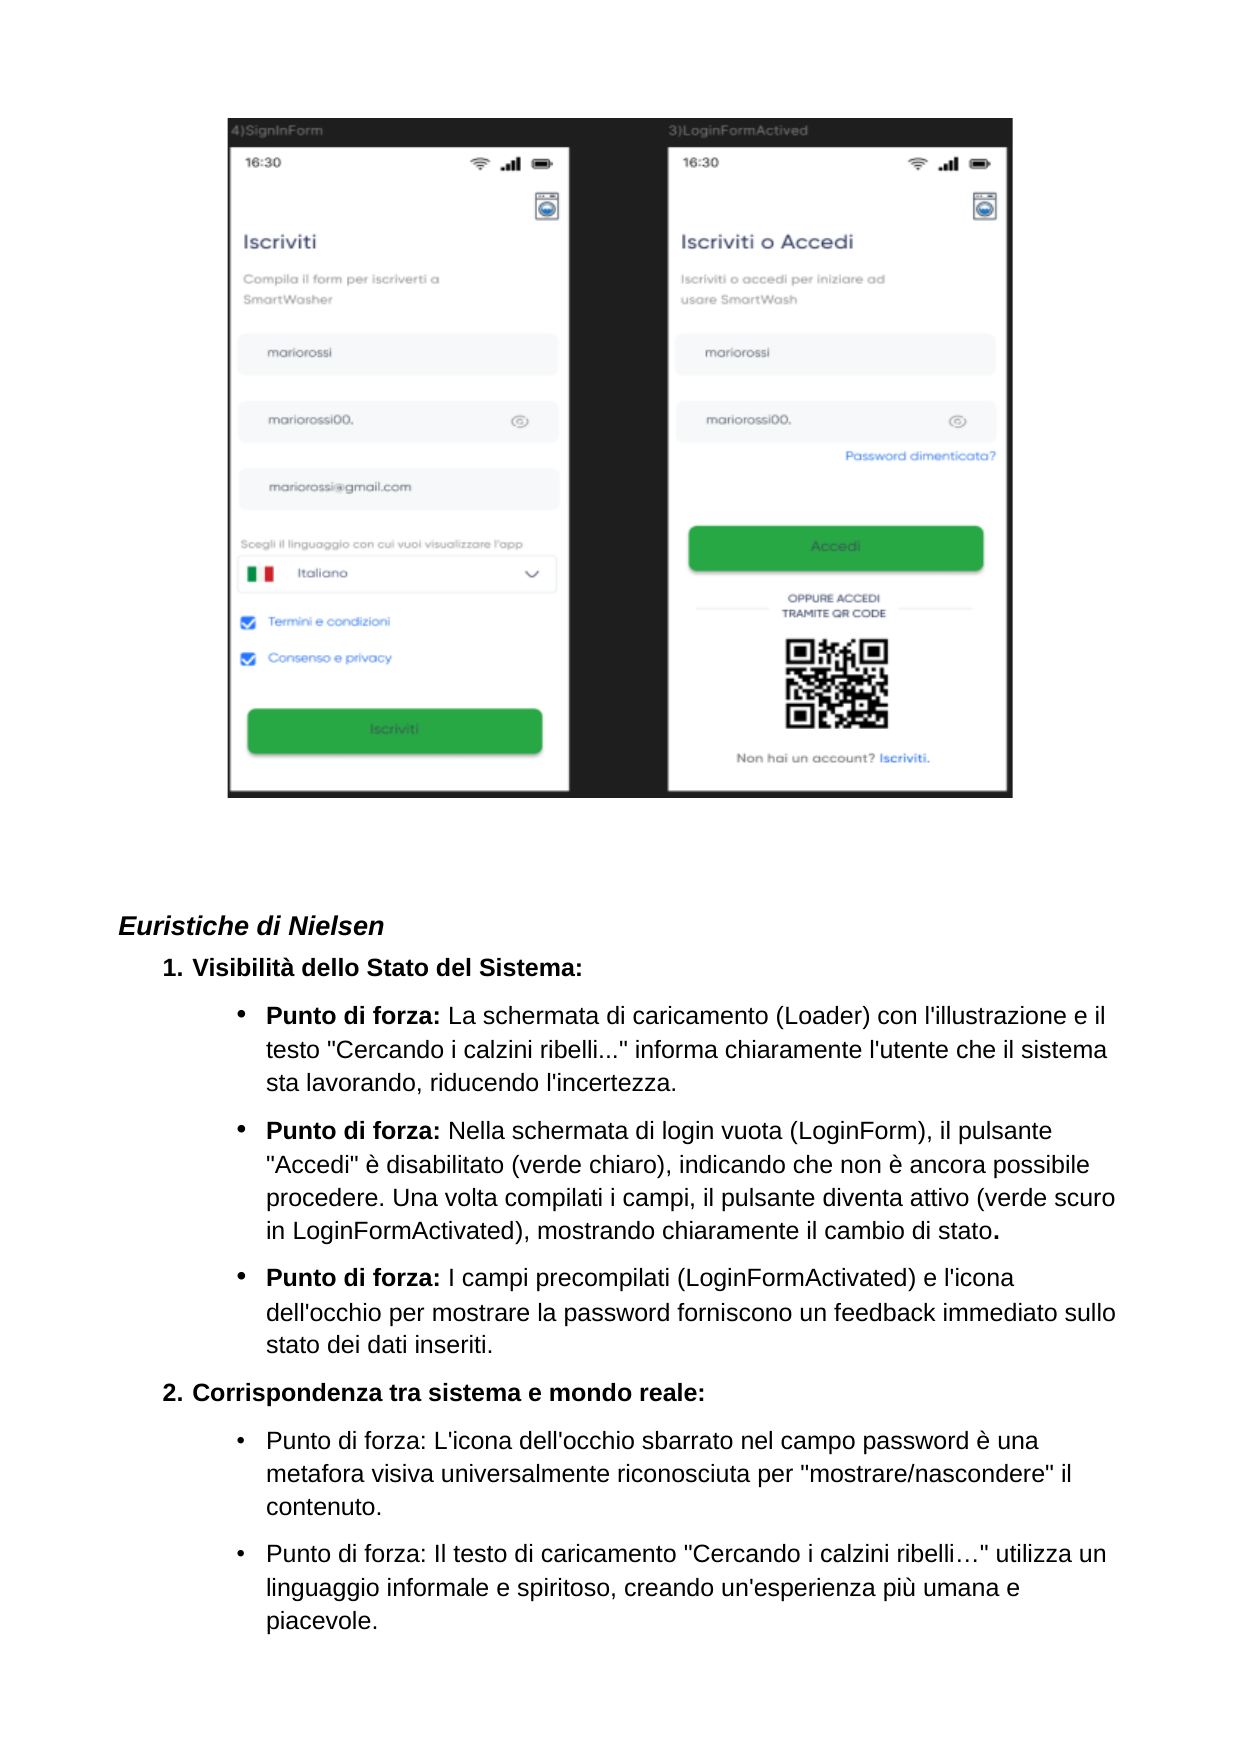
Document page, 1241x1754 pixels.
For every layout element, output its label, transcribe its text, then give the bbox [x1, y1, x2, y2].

list Punto di forza: L'icona dell'occhio sbarrato nel campo password è una metafora visiva universalmente riconosciuta per "mostrare/nascondere" il contenuto. [236, 1426, 1122, 1521]
picture [227, 118, 1013, 798]
list Punto di forza: Nella schermata di login vuota (LoginForm), il pulsante "Accedi" è disabilitato (verde chiaro), indicando che non è ancora possibile procedere. Una volta compilati i campi, il pulsante diventa attivo (verde scuro in LoginFormActivated), mostrando chiaramente il cambio di stato. [236, 1116, 1122, 1244]
list Corrispondenza tra sistema e mondo reale: [162, 1378, 1122, 1407]
list Visibilità dello Stato del Sistema: [162, 953, 1122, 982]
list Punto di forza: I campi precompilati (LoginFormActivated) e l'icona dell'occhio per mostrare la password forniscono un feedback immediato sullo stato dei dati inseriti. [236, 1263, 1122, 1359]
subtitle Euristiche di Nielsen [118, 910, 1122, 941]
list Punto di forza: La schermata di caricamento (Loader) con l'illustrazione e il testo "Cercando i calzini ribelli..." informa chiaramente l'utente che il sistema sta lavorando, riducendo l'incertezza. [236, 1001, 1122, 1097]
list Punto di forza: Il testo di caricamento "Cercando i calzini ribelli…" utilizza un linguaggio informale e spiritoso, creando un'esperienza più umana e piacevole. [236, 1539, 1122, 1634]
